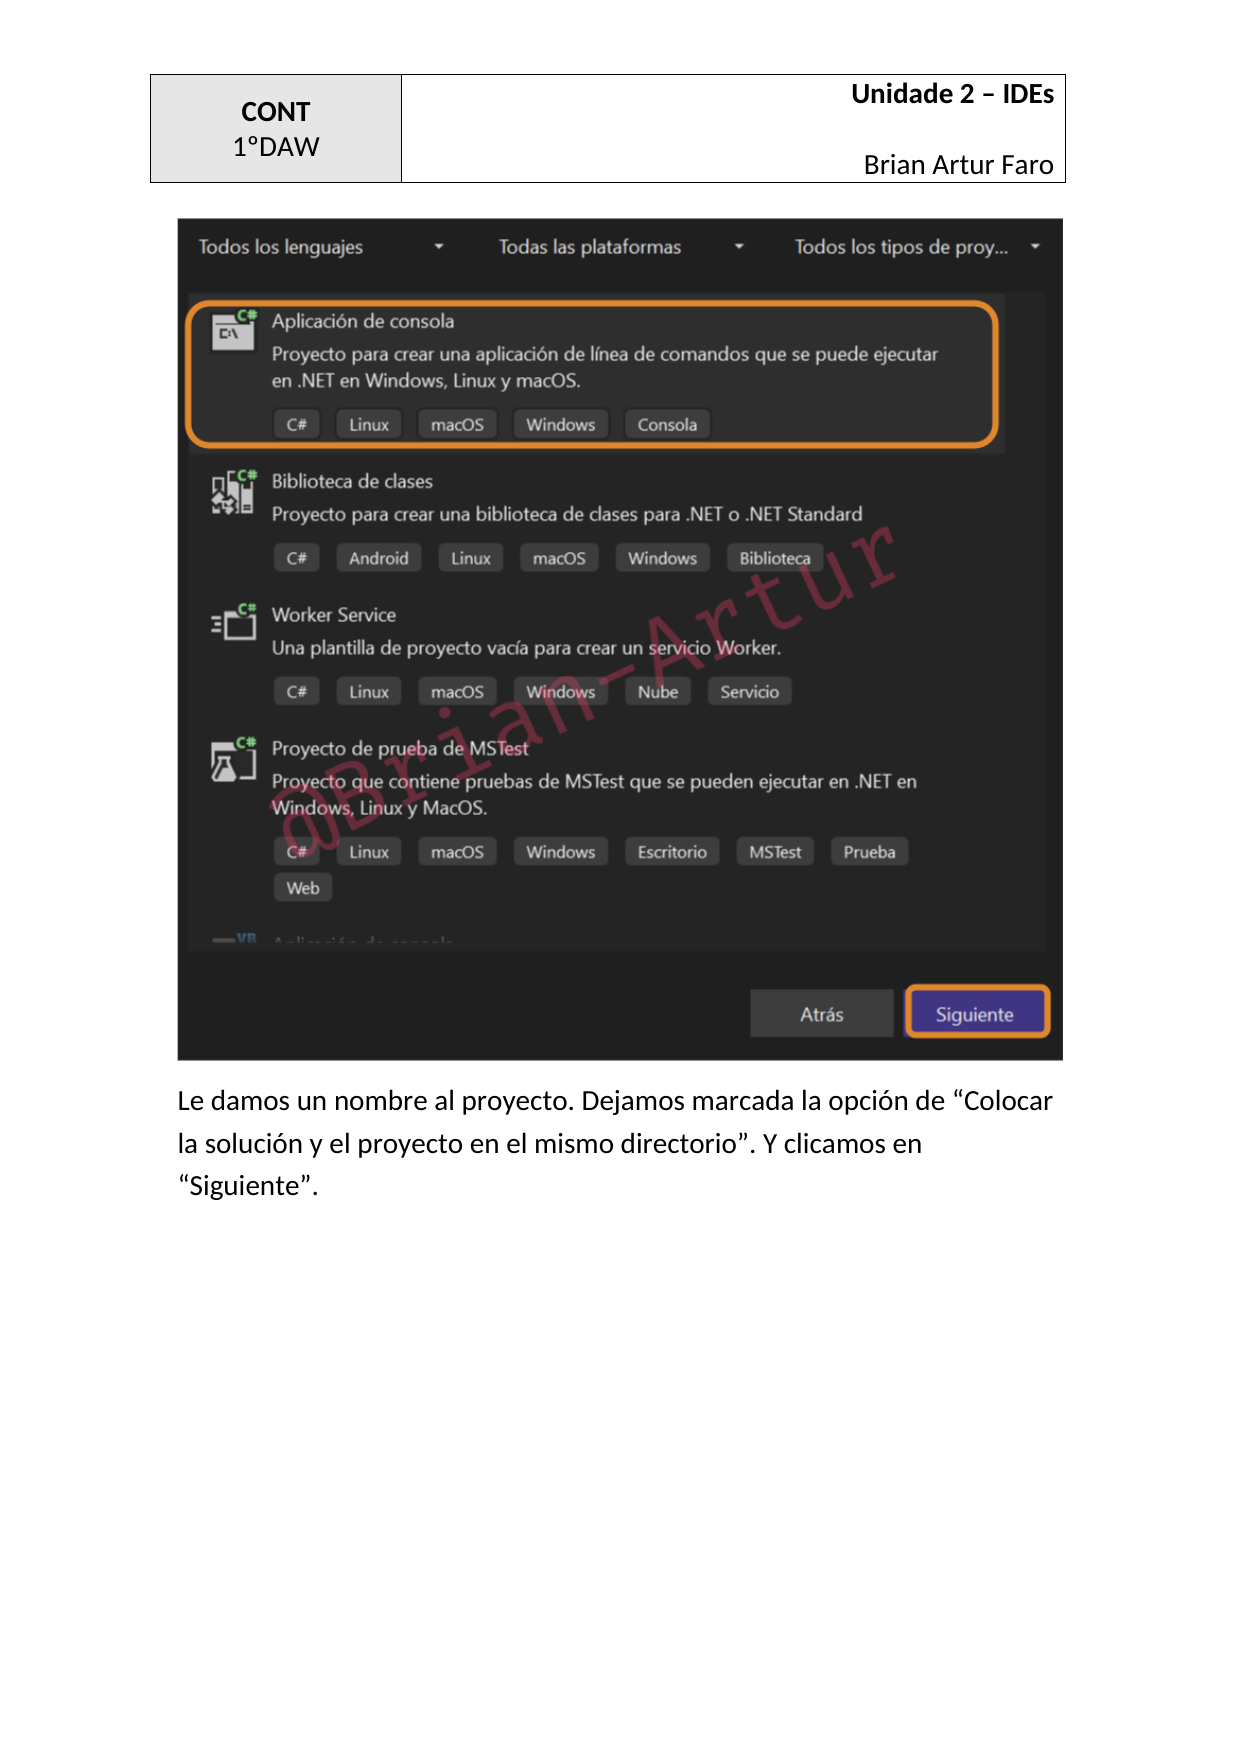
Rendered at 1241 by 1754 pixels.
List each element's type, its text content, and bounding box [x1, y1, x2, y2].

text Le damos un nombre al proyecto. Dejamos marcada la opción de “Colocar la solución y el proyecto en el mismo directorio”. Y clicamos en “Siguiente”. [177, 1082, 1063, 1203]
picture [177, 218, 1063, 1061]
